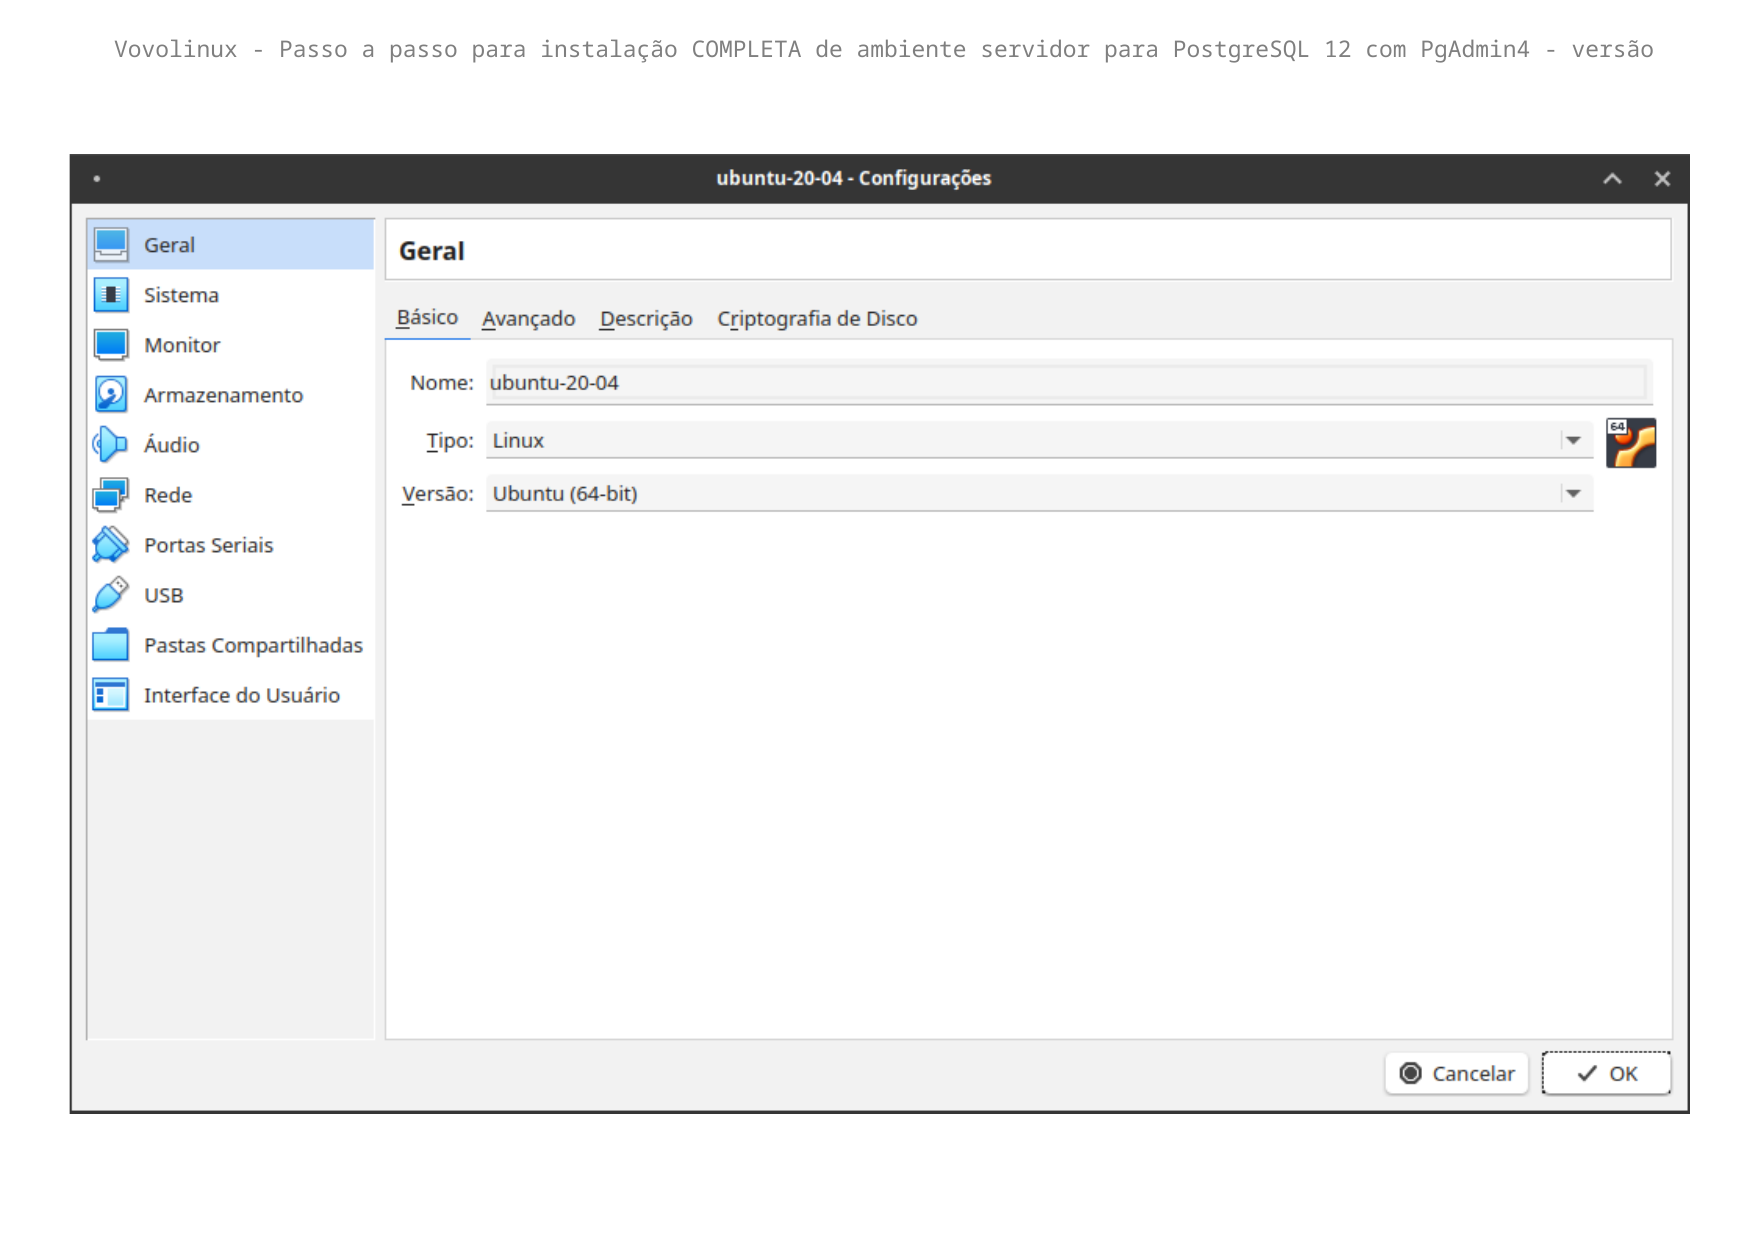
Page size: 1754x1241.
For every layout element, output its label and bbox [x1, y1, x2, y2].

picture [69, 154, 1690, 1114]
